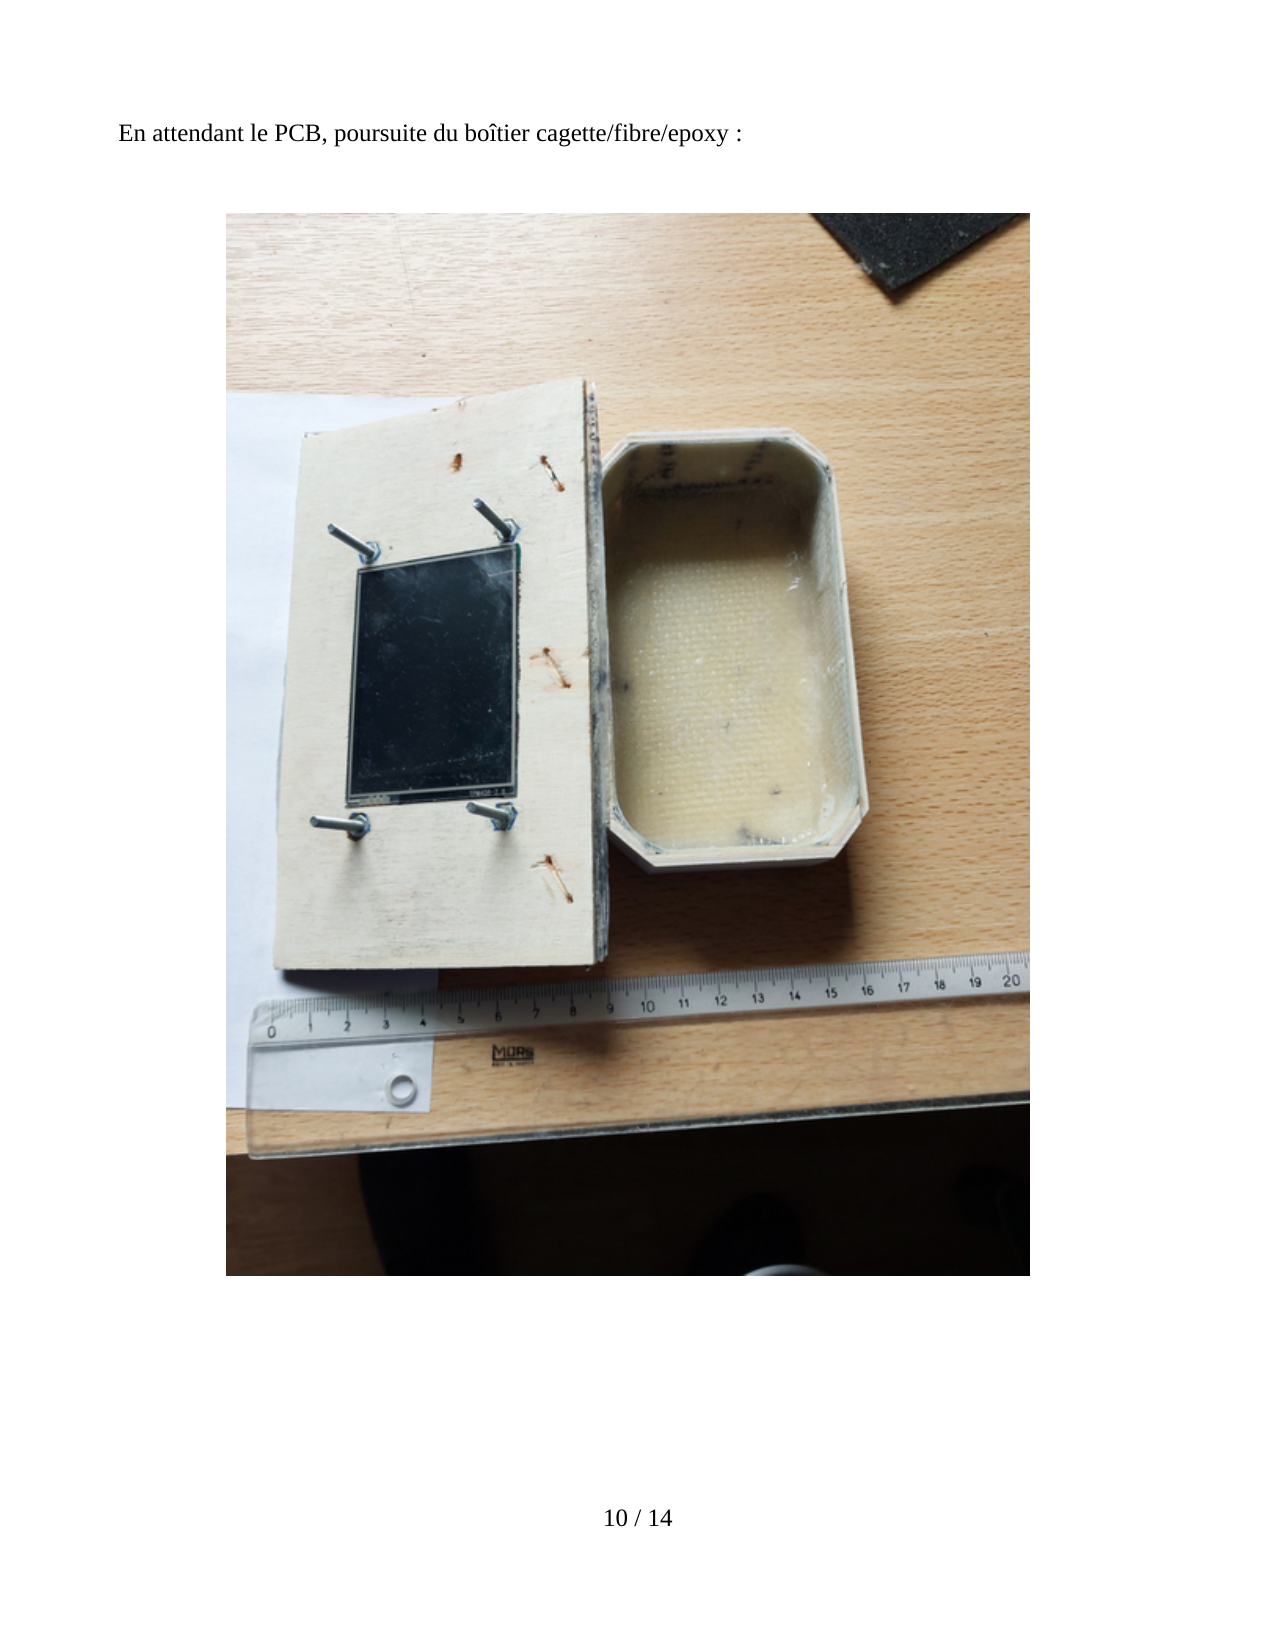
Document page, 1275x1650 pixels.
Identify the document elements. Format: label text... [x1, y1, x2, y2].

text En attendant le PCB, poursuite du boîtier cagette/fibre/epoxy : [118, 118, 1157, 147]
picture [226, 213, 1030, 1276]
